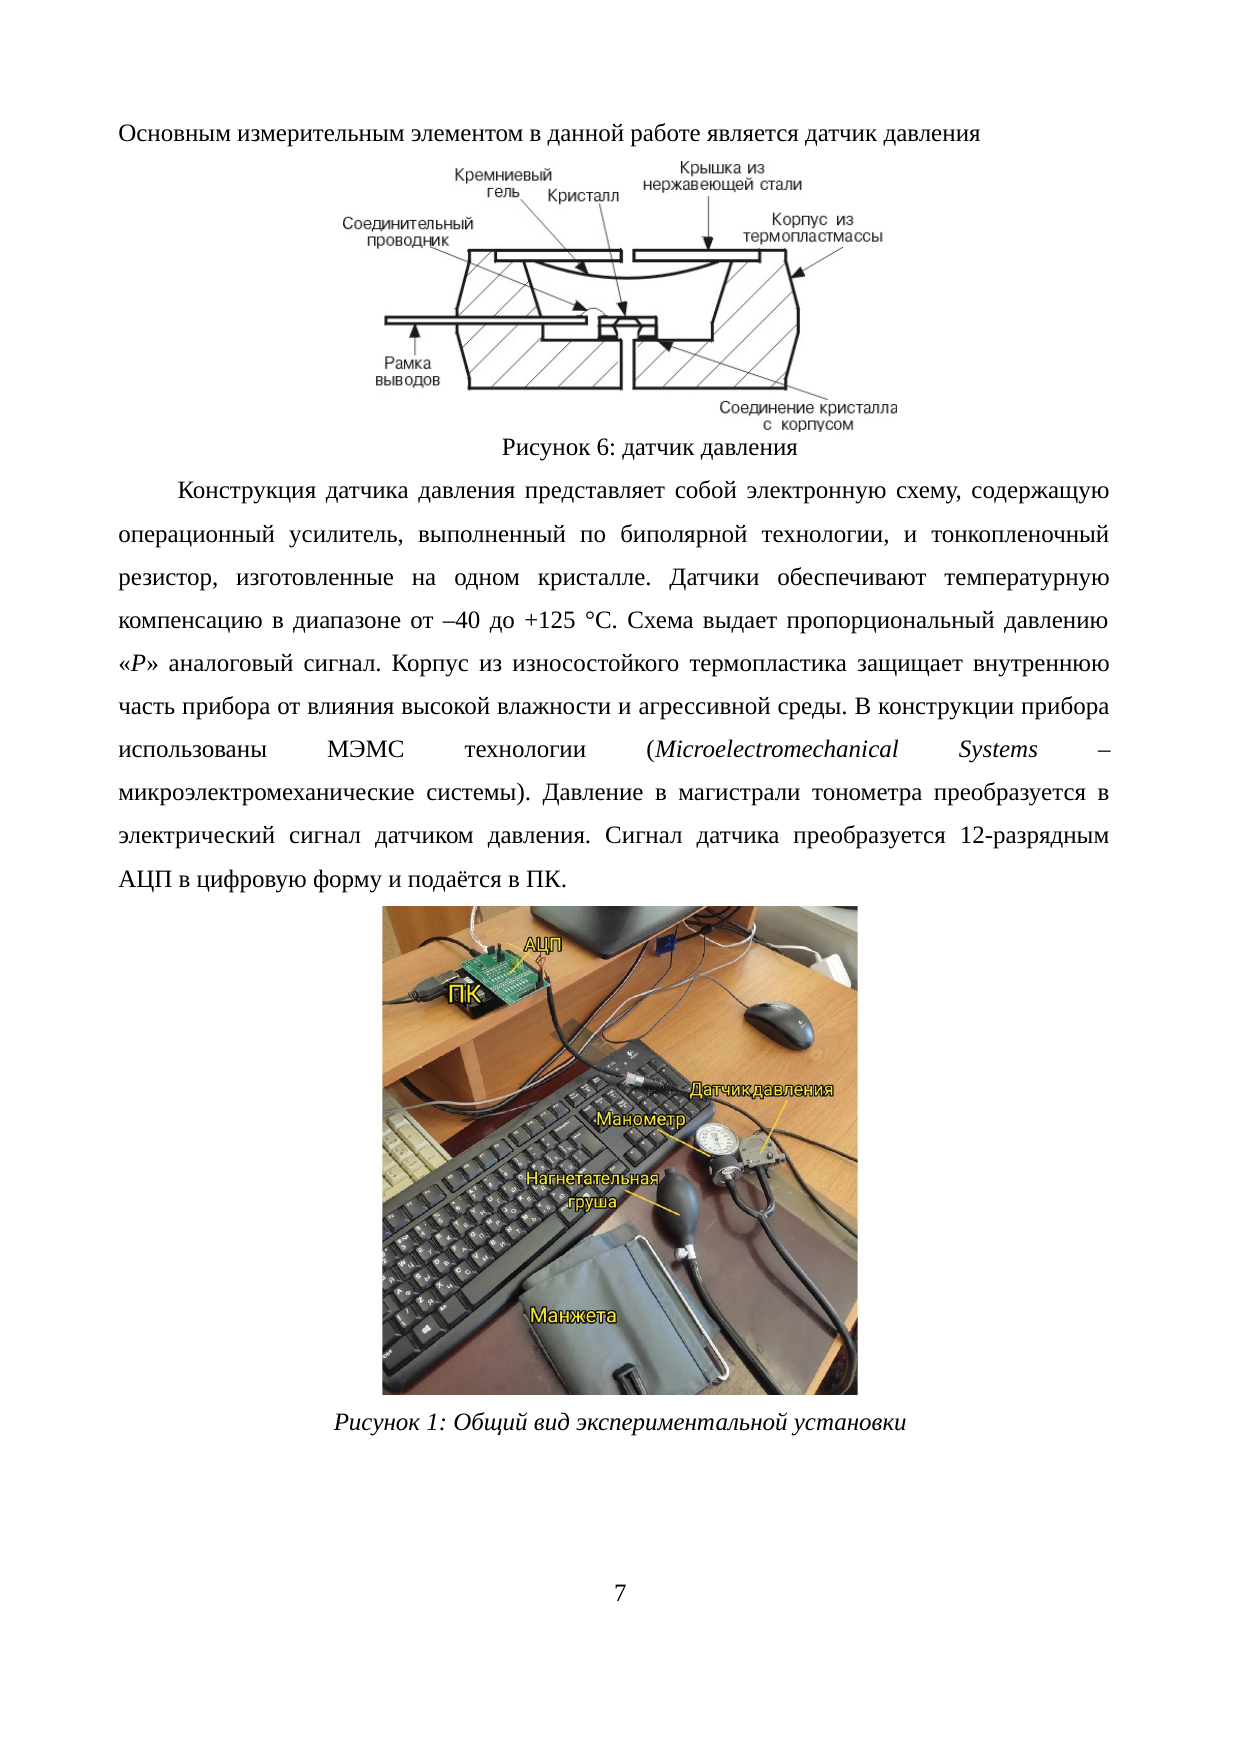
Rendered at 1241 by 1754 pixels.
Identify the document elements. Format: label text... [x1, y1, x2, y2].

picture [342, 161, 898, 433]
text Конструкция датчика давления представляет собой электронную схему, содержащую операционный усилитель, выполненный по биполярной технологии, и тонкопленочный резистор, изготовленные на одном кристалле. Датчики обеспечивают температурную компенсацию в диапазоне от –40 до +125 °C. Схема выдает пропорциональный давлению «Р» аналоговый сигнал. Корпус из износостойкого термопластика защищает внутреннюю часть прибора от влияния высокой влажности и агрессивной среды. В конструкции прибора использованы МЭМС технологии (Microelectromechanical Systems – микроэлектромеханические системы). Давление в магистрали тонометра преобразуется в электрический сигнал датчиком давления. Сигнал датчика преобразуется 12-разрядным АЦП в цифровую форму и подаётся в ПК. [118, 476, 1110, 892]
text Рисунок 1: Общий вид экспериментальной установки [118, 1407, 1122, 1435]
text Основным измерительным элементом в данной работе является датчик давления [118, 118, 1110, 147]
text Рисунок 6: датчик давления [118, 432, 1122, 461]
picture [382, 906, 858, 1395]
